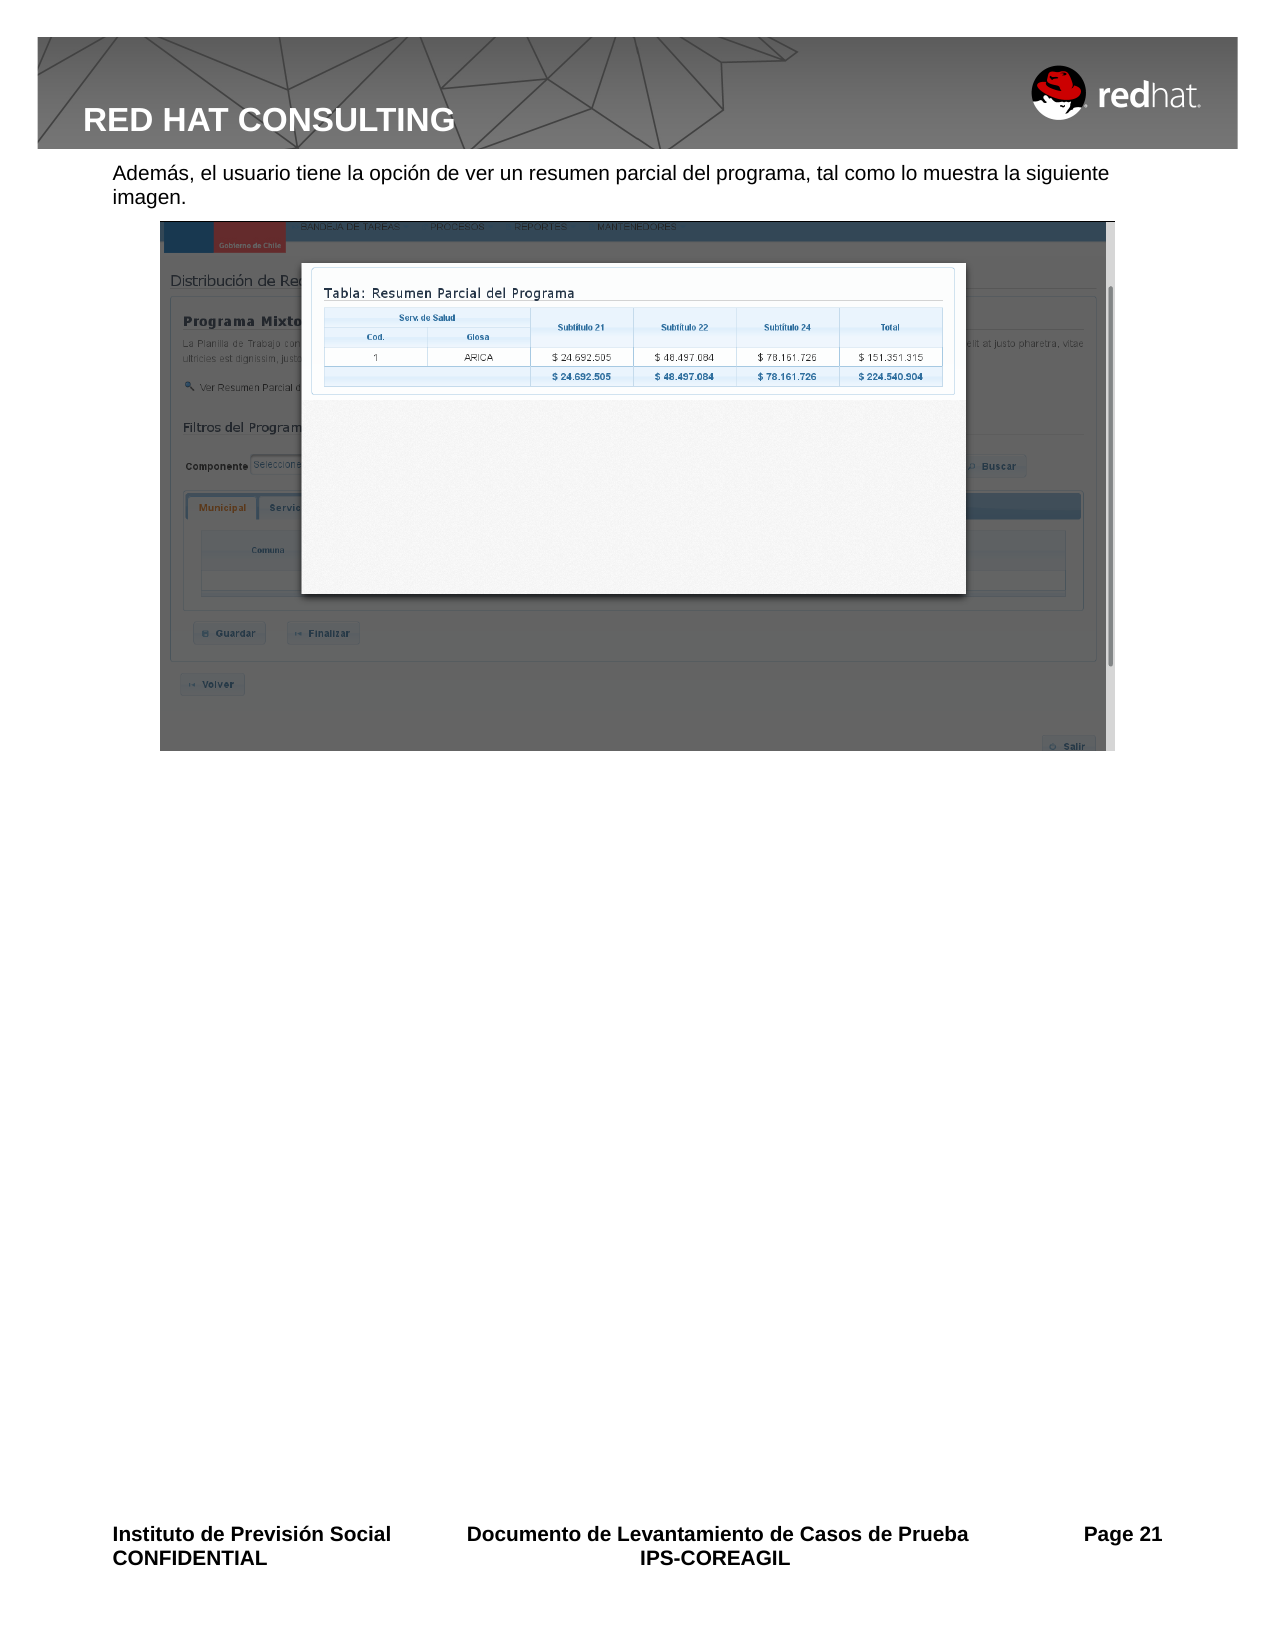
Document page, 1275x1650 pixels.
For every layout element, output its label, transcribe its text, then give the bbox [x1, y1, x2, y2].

text Además, el usuario tiene la opción de ver un resumen parcial del programa, tal como lo muestra la siguiente imagen. [112, 161, 1162, 209]
picture [37, 37, 1238, 149]
picture [160, 221, 1115, 751]
